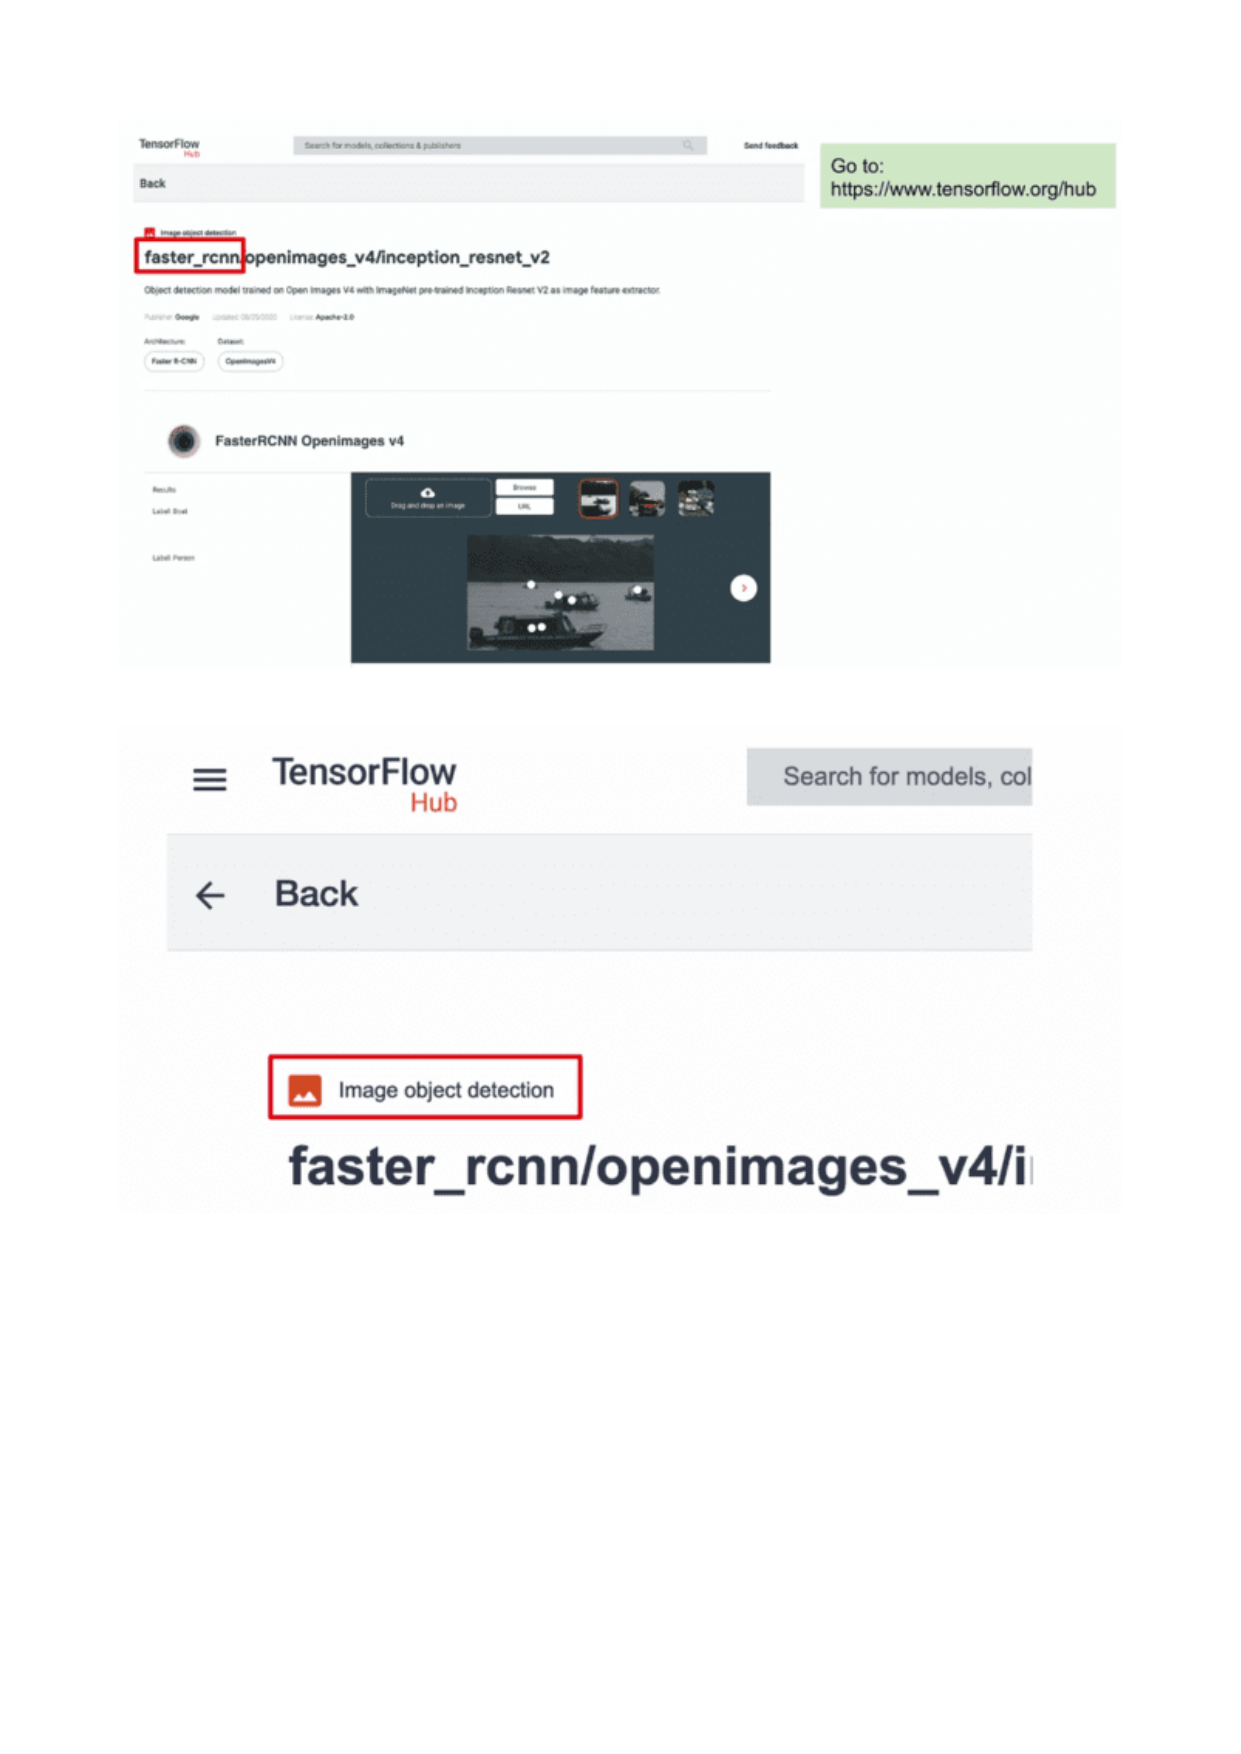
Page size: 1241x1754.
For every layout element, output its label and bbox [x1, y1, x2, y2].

picture [118, 725, 1123, 1214]
picture [118, 118, 1123, 668]
